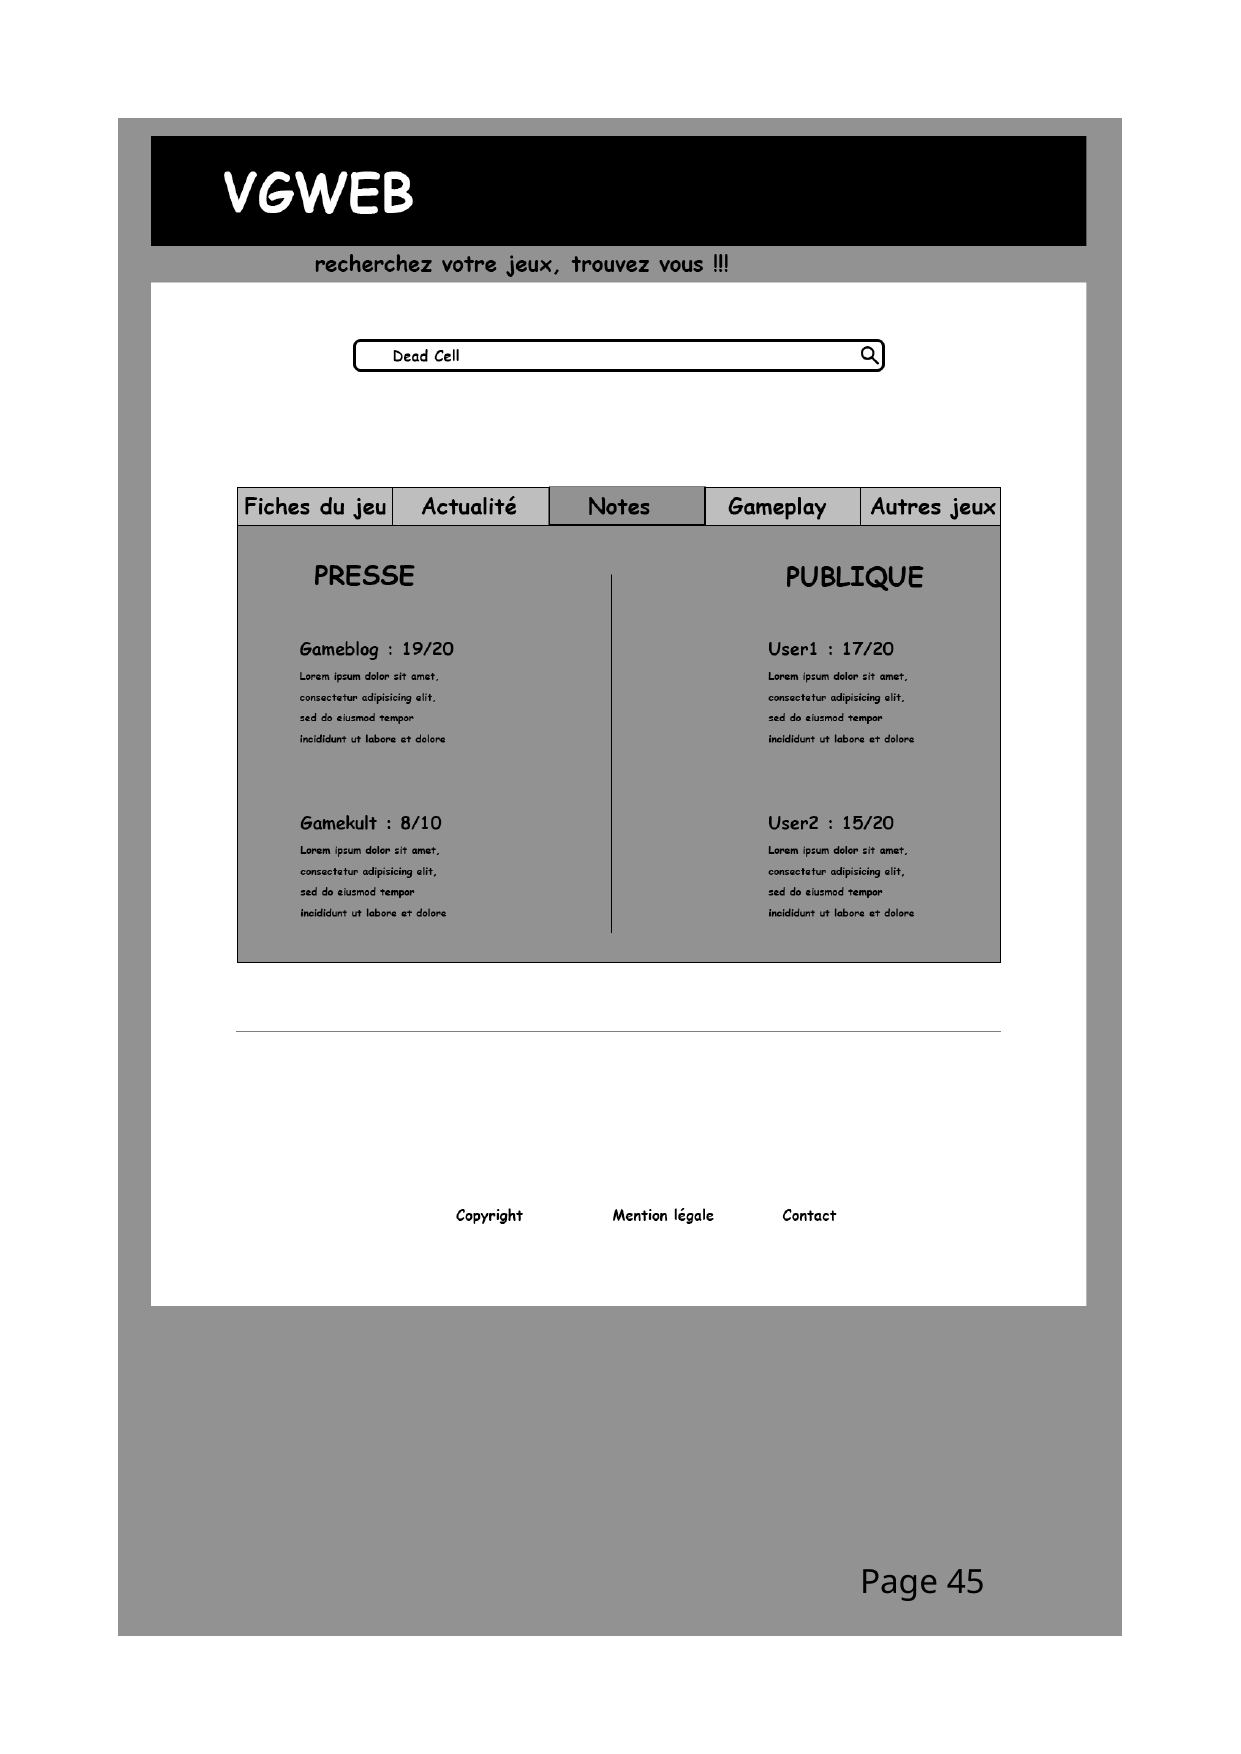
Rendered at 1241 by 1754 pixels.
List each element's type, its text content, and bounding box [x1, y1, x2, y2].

picture [151, 136, 1087, 1306]
text Page 45 [118, 1553, 1122, 1604]
